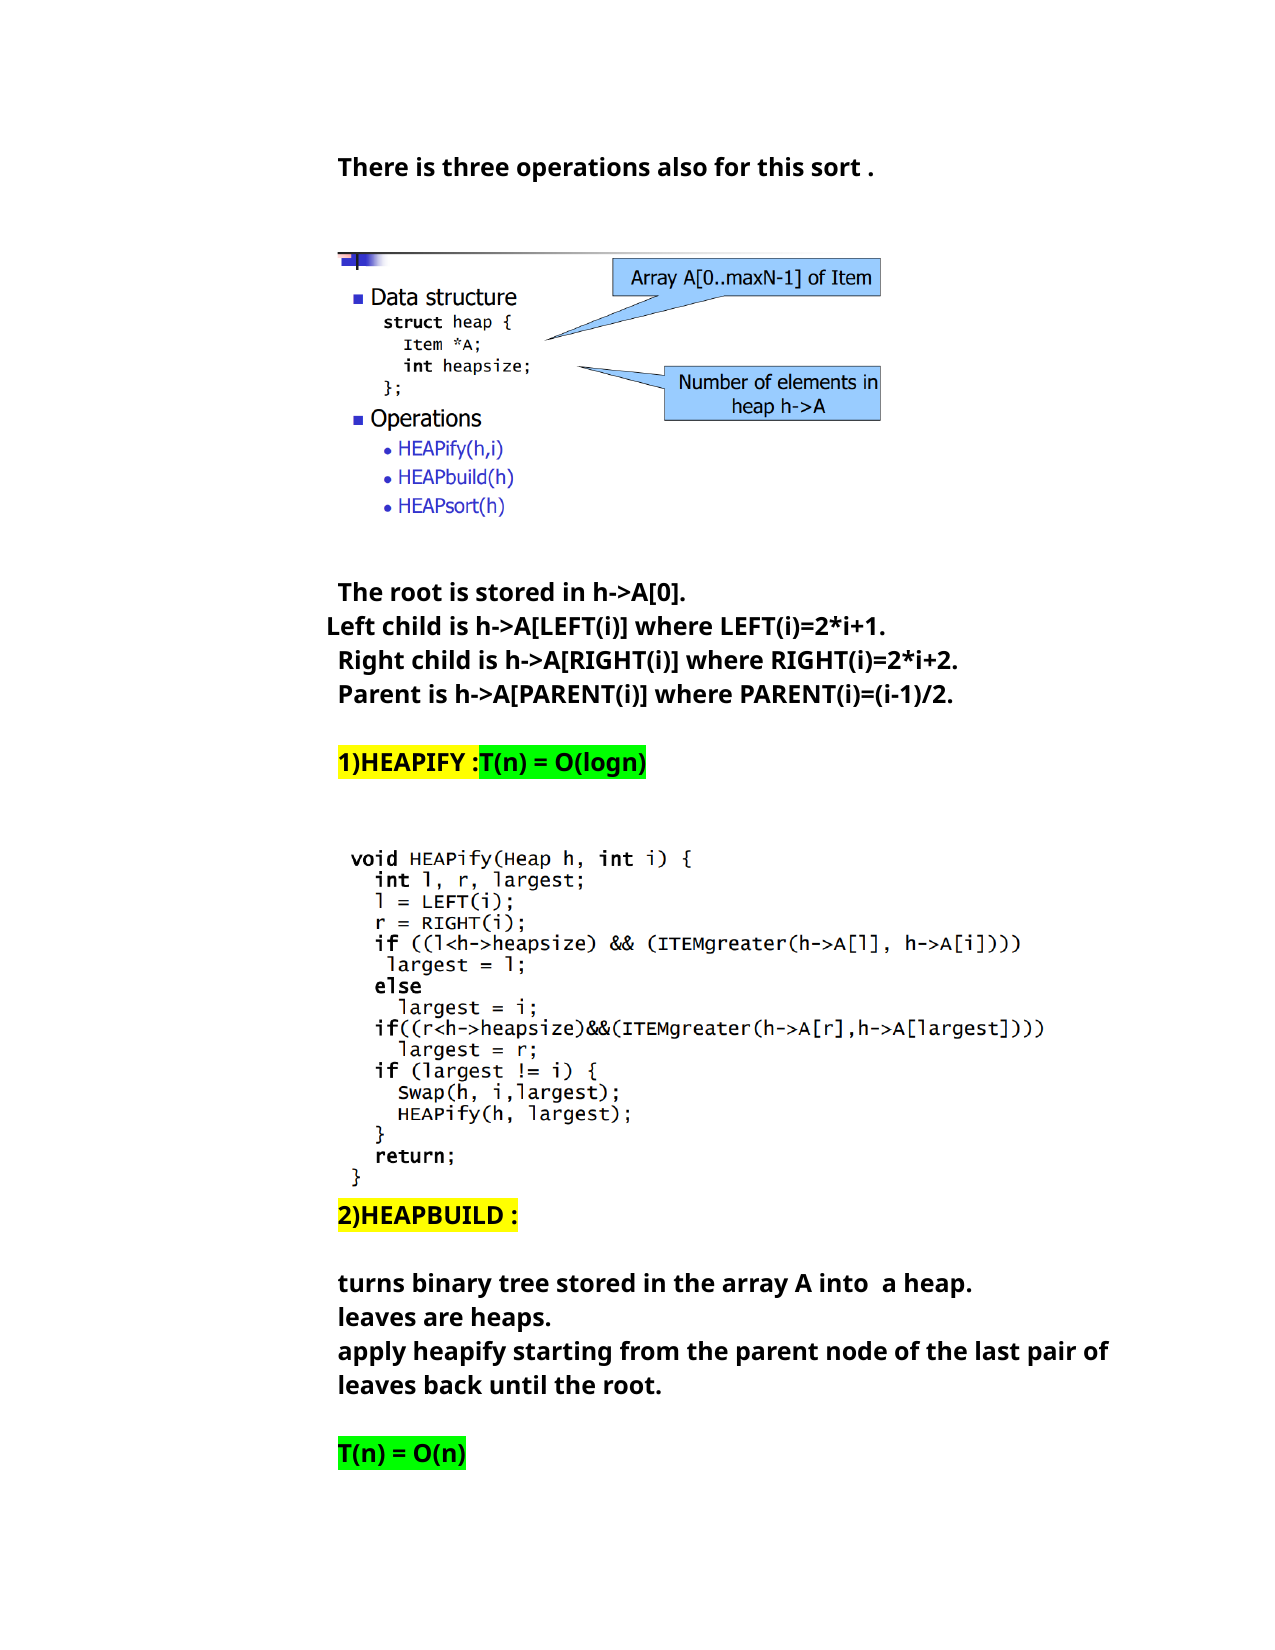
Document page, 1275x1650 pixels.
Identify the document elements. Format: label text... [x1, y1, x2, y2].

subtitle 2)HEAPBUILD : turns binary tree stored in the array A into a heap. leaves are heaps. apply heapify starting from the parent node of the last pair of leaves back until the root. T(n) = O(n) [337, 1198, 1125, 1470]
subtitle Right child is h->A[RIGHT(i)] where RIGHT(i)=2*i+2. [337, 643, 1125, 677]
subtitle Parent is h->A[PARENT(i)] where PARENT(i)=(i-1)/2. [337, 677, 1125, 711]
subtitle 1)HEAPIFY :T(n) = O(logn) [262, 745, 1125, 836]
subtitle The root is stored in h->A[0]. [337, 574, 1125, 608]
subtitle There is three operations also for this sort . [337, 150, 1125, 184]
subtitle Left child is h->A[LEFT(i)] where LEFT(i)=2*i+1. [150, 608, 1125, 643]
